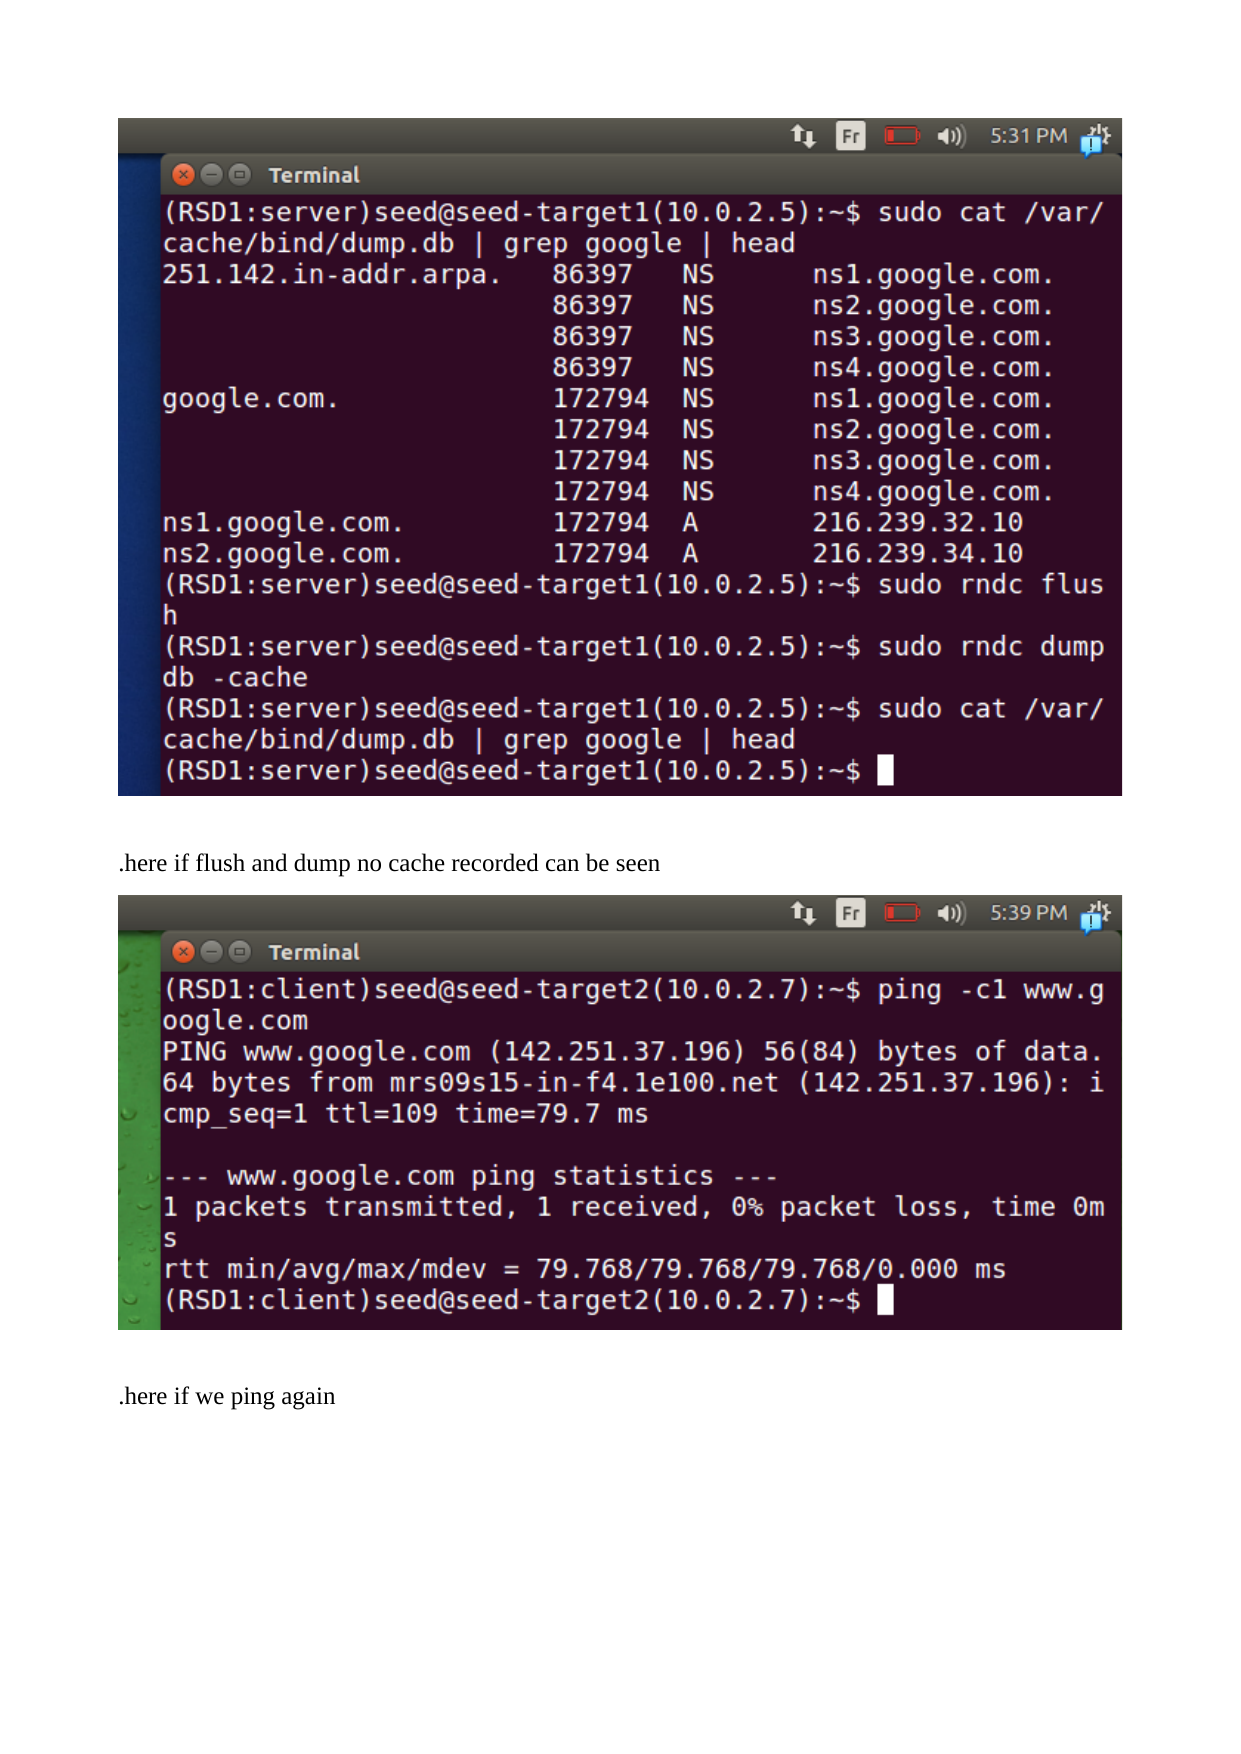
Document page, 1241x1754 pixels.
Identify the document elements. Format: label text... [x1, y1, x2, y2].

text .here if flush and dump no cache recorded can be seen [118, 848, 1122, 876]
text .here if we ping again [118, 1381, 1122, 1410]
picture [118, 895, 1123, 1330]
picture [118, 118, 1123, 796]
